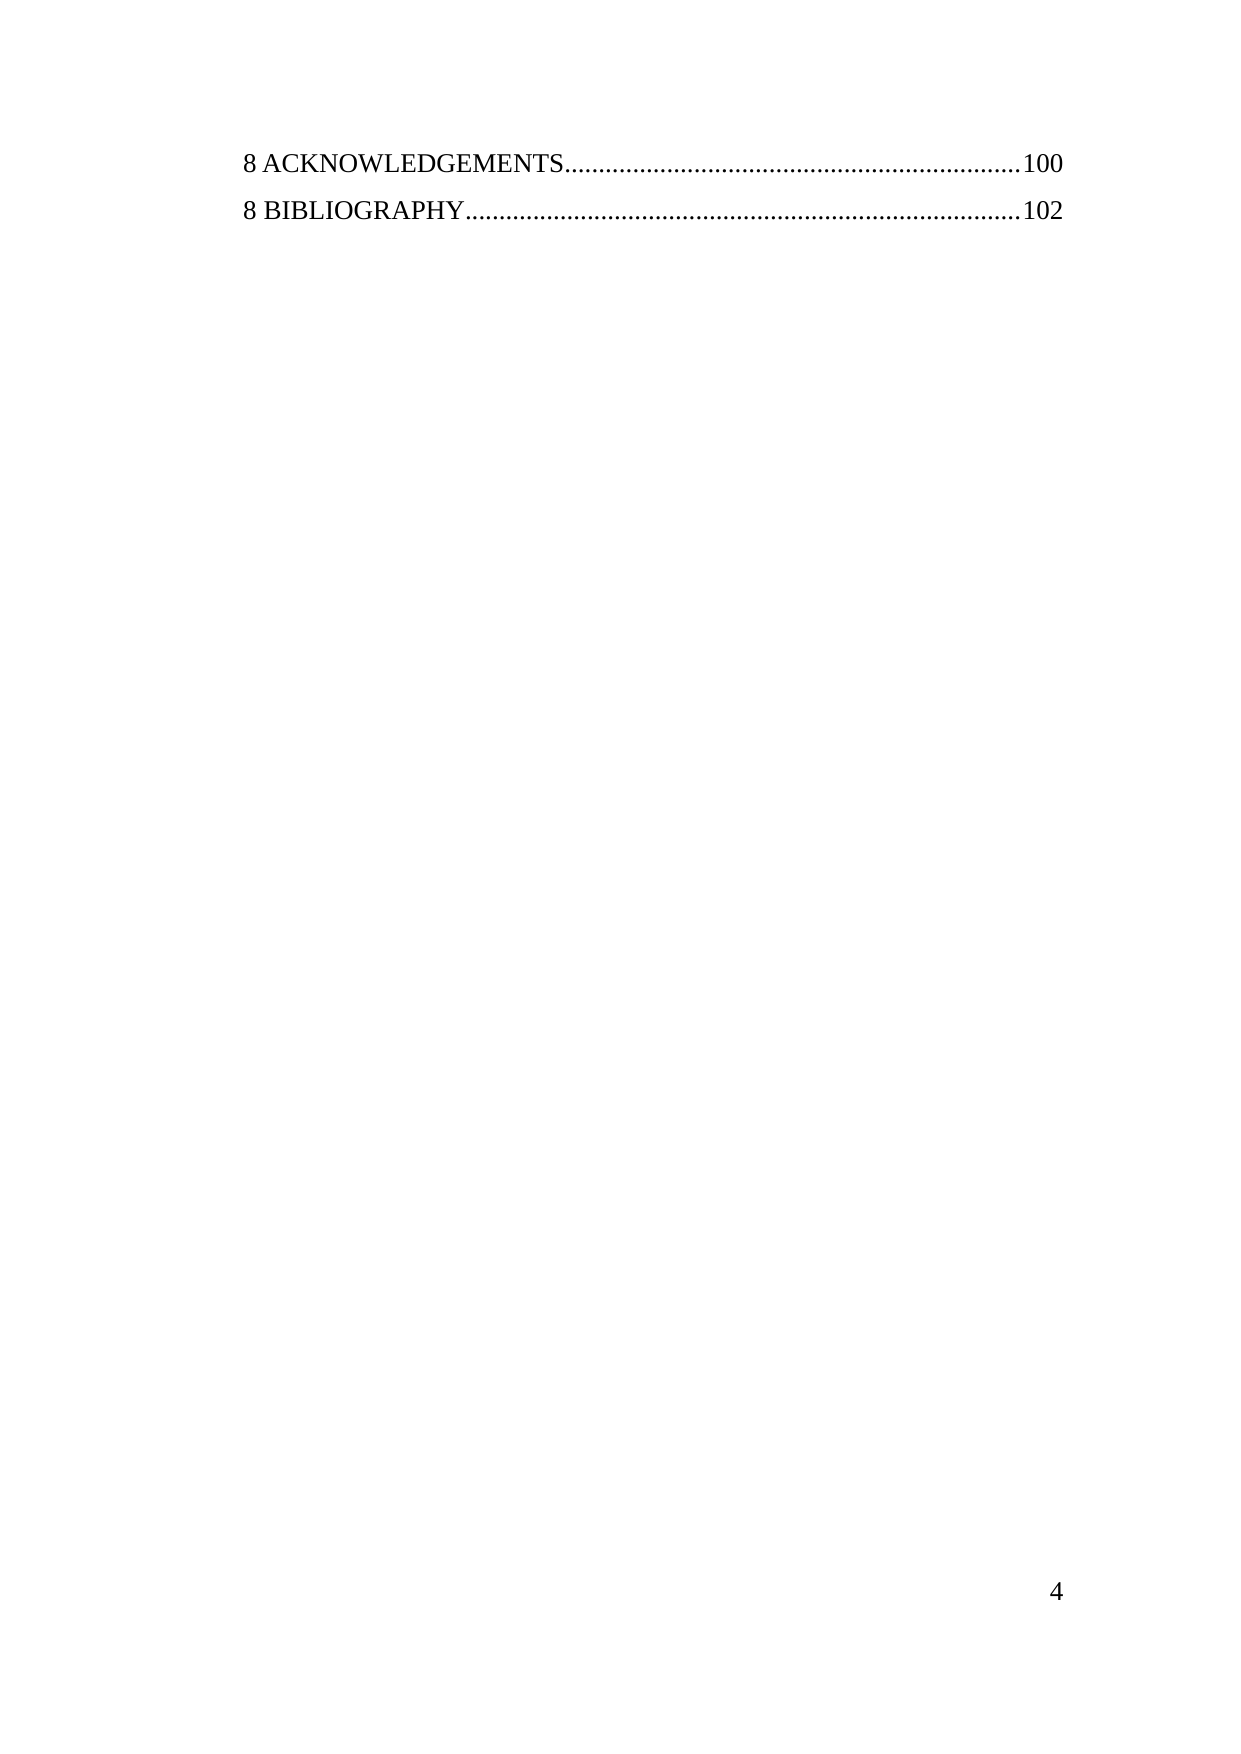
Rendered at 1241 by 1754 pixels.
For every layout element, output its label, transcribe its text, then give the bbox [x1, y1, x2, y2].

text 8 ACKNOWLEDGEMENTS 100 [236, 148, 1063, 179]
text 8 BIBLIOGRAPHY 102 [236, 194, 1063, 225]
